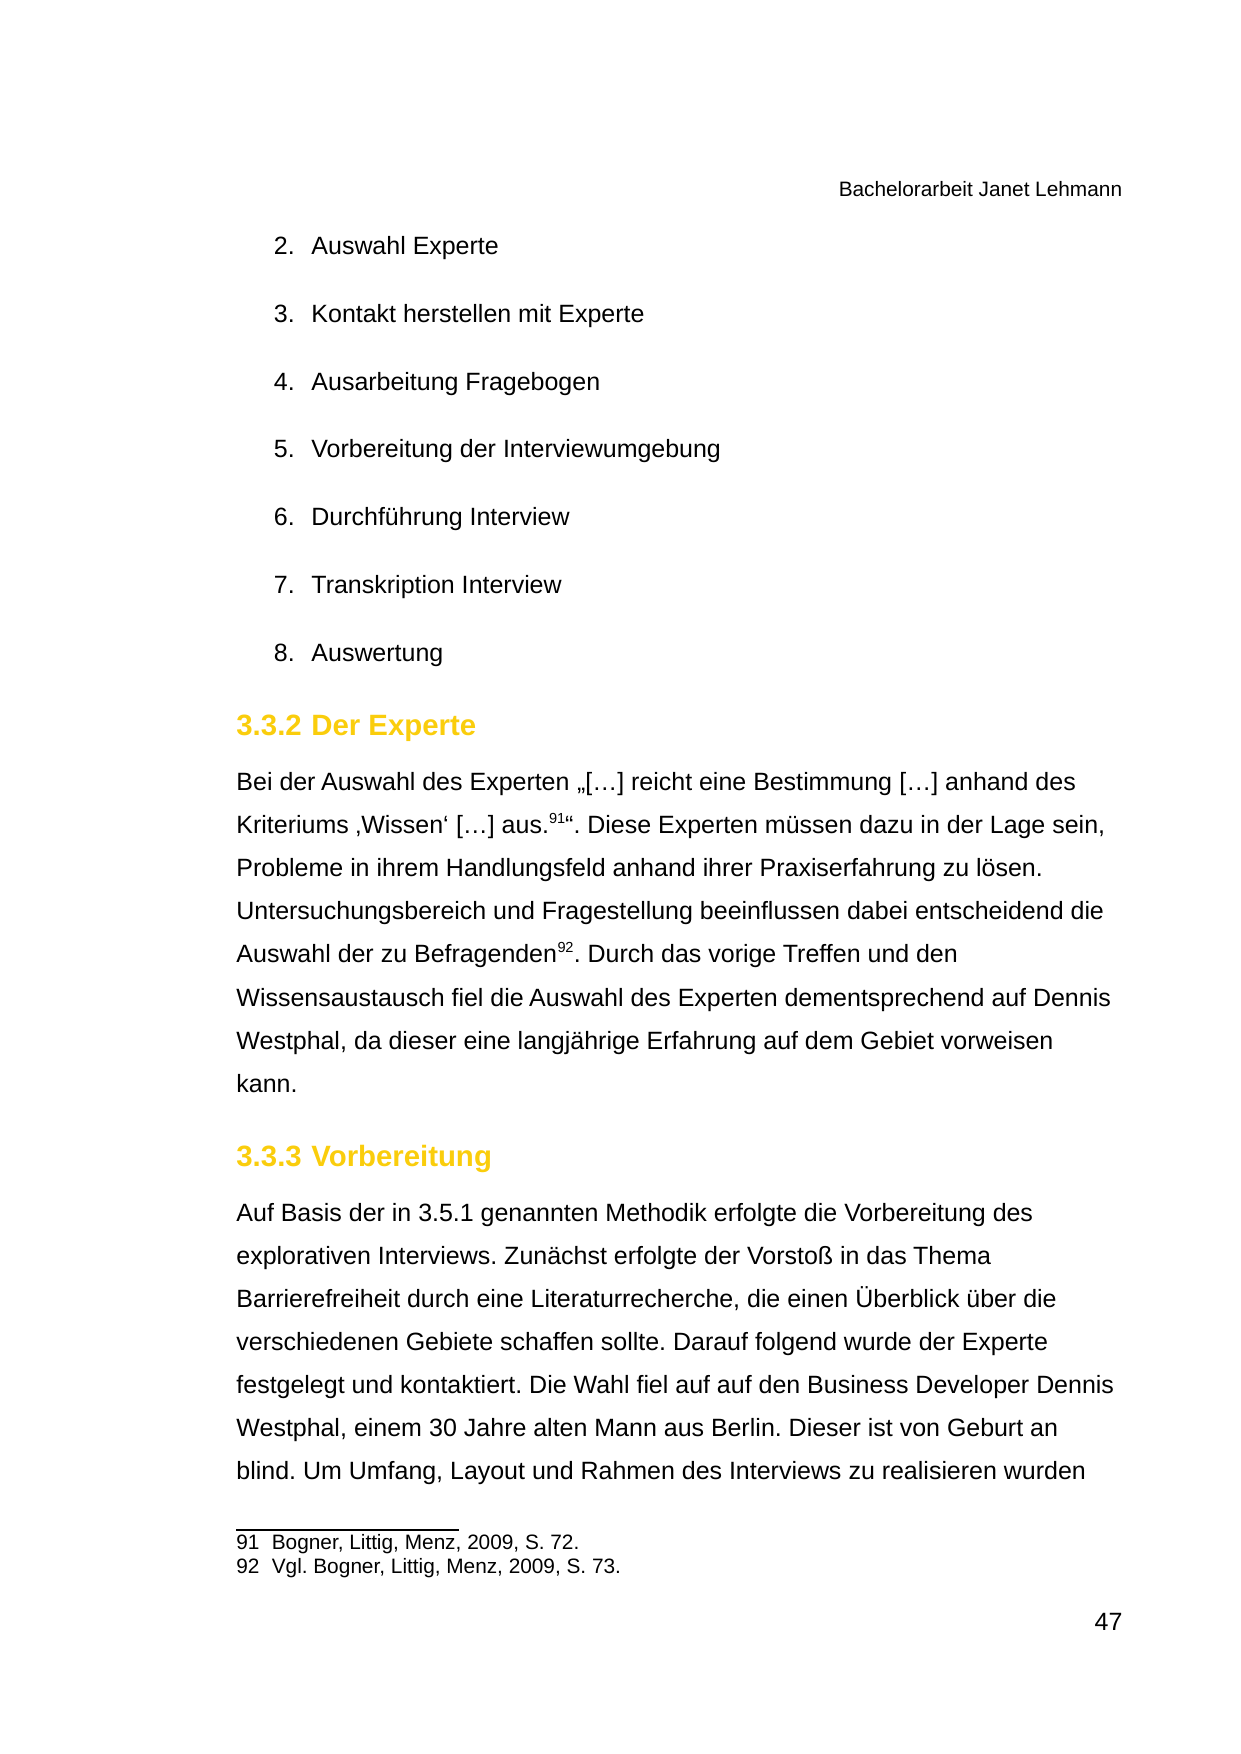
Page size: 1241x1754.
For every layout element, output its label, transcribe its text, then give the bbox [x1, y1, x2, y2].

subtitle Der Experte [236, 708, 1122, 742]
list Durchführung Interview [274, 502, 1122, 531]
text Bei der Auswahl des Experten „[…] reicht eine Bestimmung […] anhand des Kriteriums ‚Wissen‘ […] aus.“. Diese Experten müssen dazu in der Lage sein, Probleme in ihrem Handlungsfeld anhand ihrer Praxiserfahrung zu lösen. Untersuchungsbereich und Fragestellung beeinflussen dabei entscheidend die Auswahl der zu Befragenden. Durch das vorige Treffen und den Wissensaustausch fiel die Auswahl des Experten dementsprechend auf Dennis Westphal, da dieser eine langjährige Erfahrung auf dem Gebiet vorweisen kann. [236, 767, 1122, 1097]
list Transkription Interview [274, 570, 1122, 599]
list Ausarbeitung Fragebogen [274, 366, 1122, 395]
list Auswertung [274, 638, 1122, 667]
list Auswahl Experte [274, 231, 1122, 259]
list Vorbereitung der Interviewumgebung [274, 434, 1122, 463]
text Vgl. Bogner, Littig, Menz, 2009, S. 73. [236, 1554, 1122, 1578]
list Kontakt herstellen mit Experte [274, 298, 1122, 327]
subtitle Vorbereitung [236, 1139, 1122, 1173]
text Auf Basis der in 3.5.1 genannten Methodik erfolgte die Vorbereitung des explorativen Interviews. Zunächst erfolgte der Vorstoß in das Thema Barrierefreiheit durch eine Literaturrecherche, die einen Überblick über die verschiedenen Gebiete schaffen sollte. Darauf folgend wurde der Experte festgelegt und kontaktiert. Die Wahl fiel auf auf den Business Developer Dennis Westphal, einem 30 Jahre alten Mann aus Berlin. Dieser ist von Geburt an blind. Um Umfang, Layout und Rahmen des Interviews zu realisieren wurden [236, 1197, 1122, 1485]
text Bogner, Littig, Menz, 2009, S. 72. [236, 1530, 1122, 1554]
